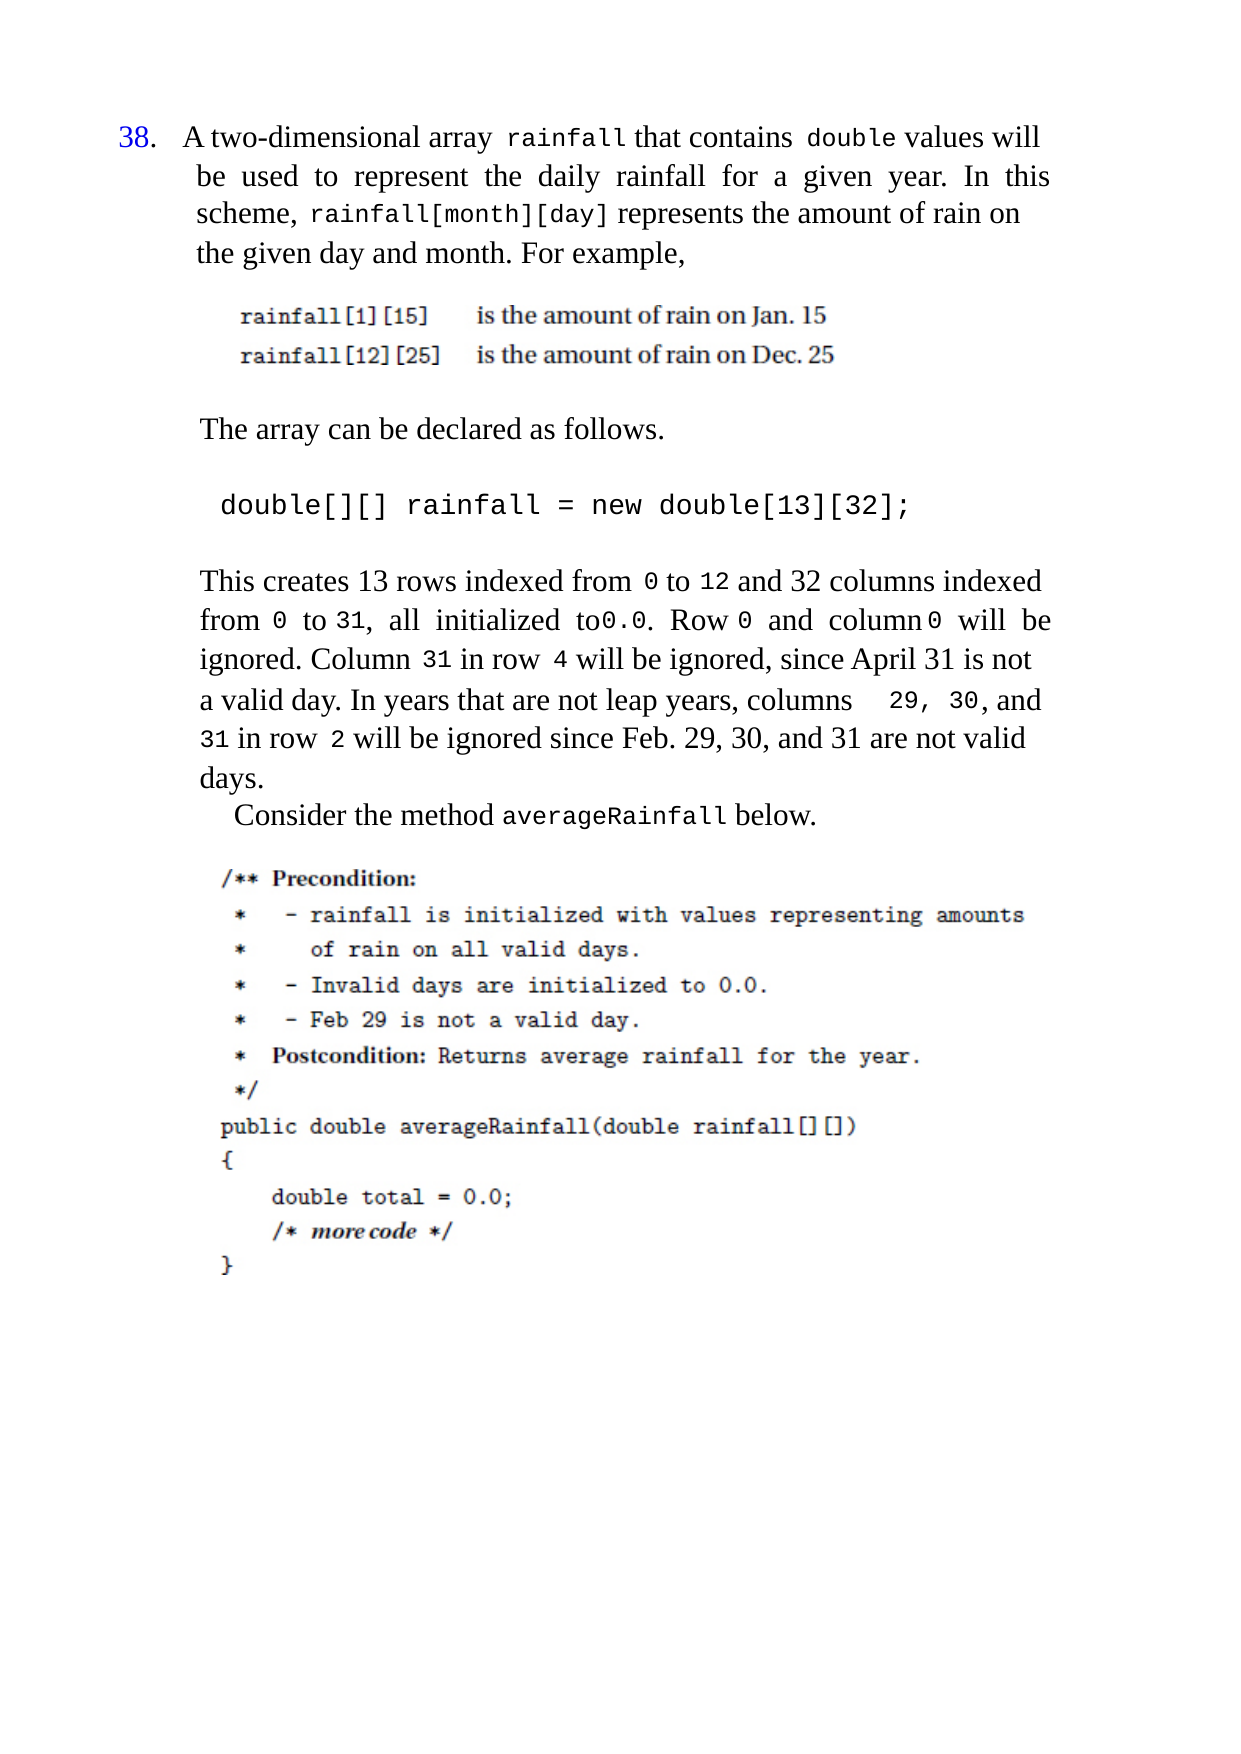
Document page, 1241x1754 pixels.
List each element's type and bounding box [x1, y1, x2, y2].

picture [220, 869, 1026, 1275]
picture [240, 305, 835, 365]
